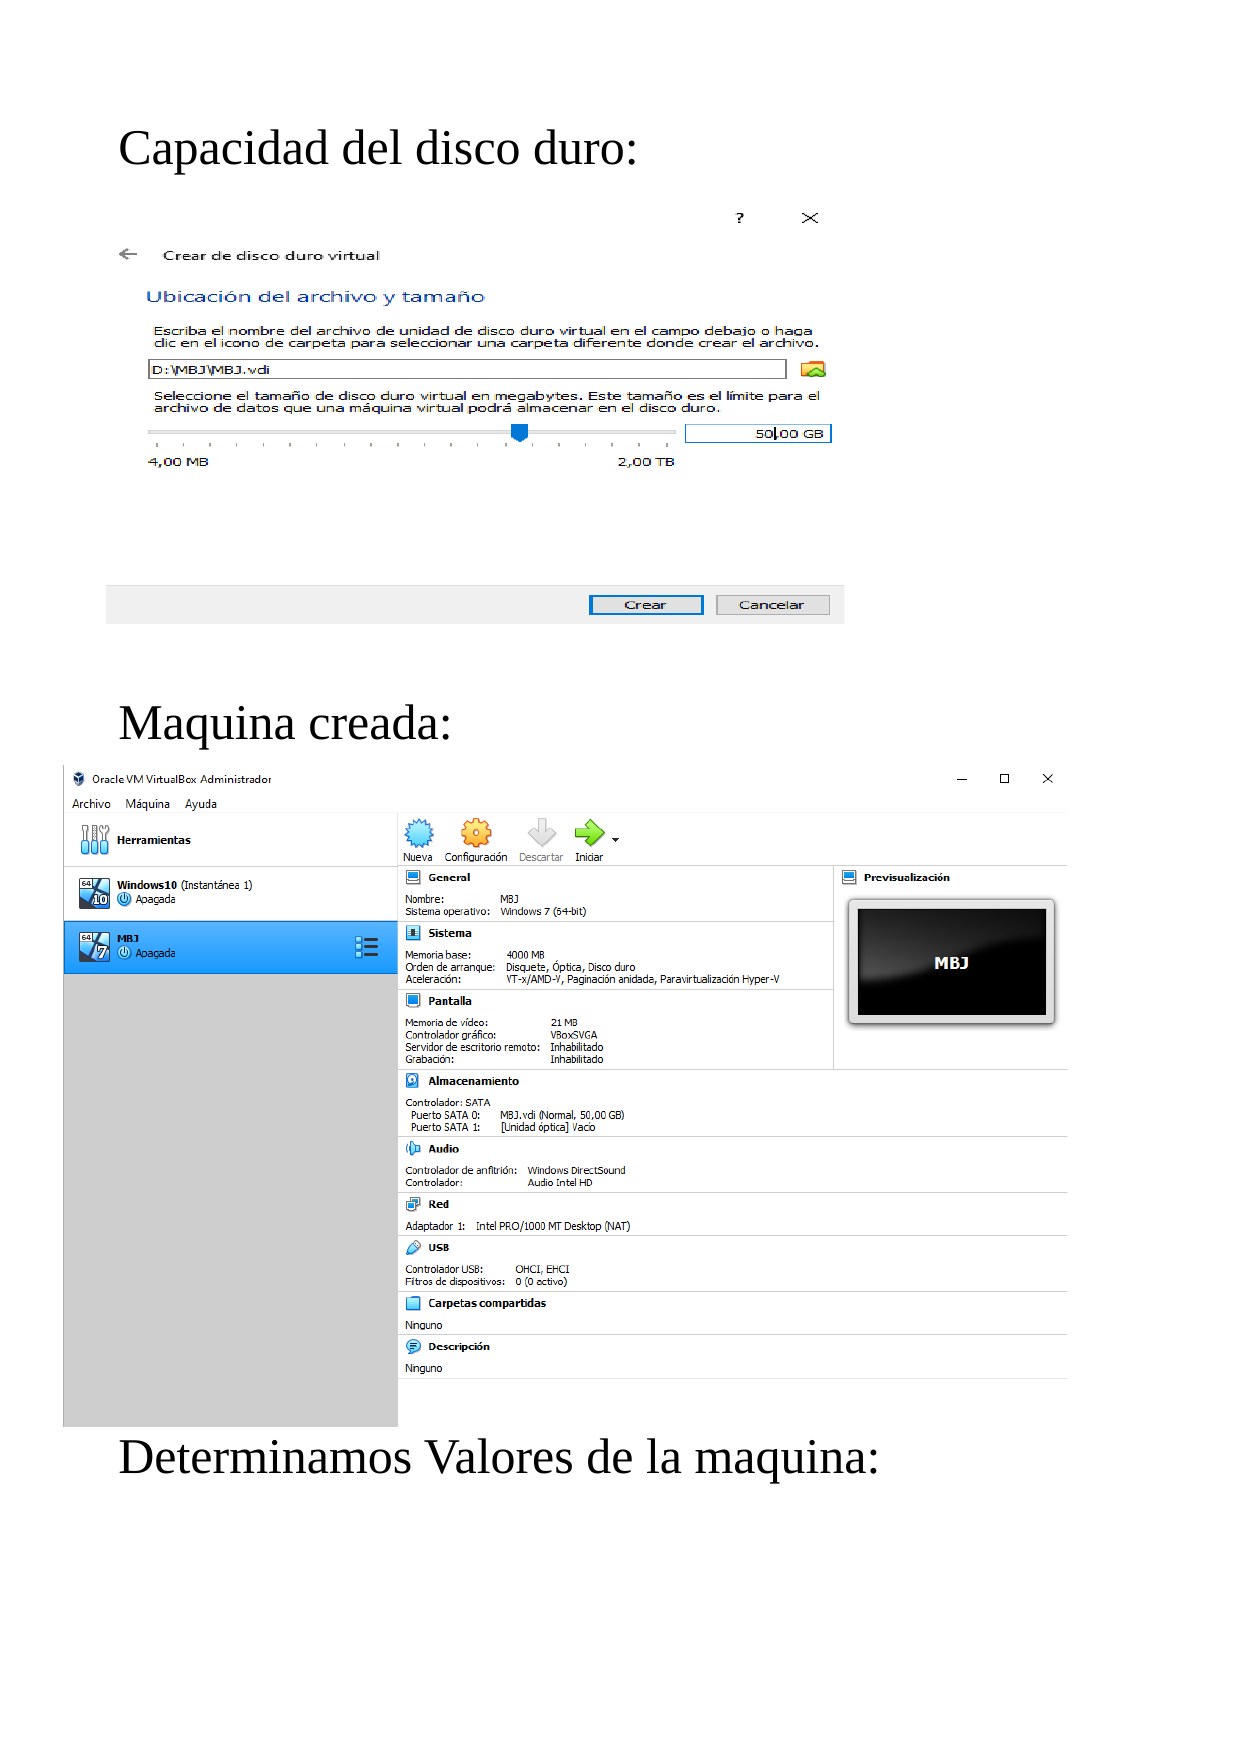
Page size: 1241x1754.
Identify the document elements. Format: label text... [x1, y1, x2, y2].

text Capacidad del disco duro: [118, 118, 1122, 176]
picture [105, 203, 845, 624]
picture [63, 765, 1068, 1427]
text Maquina creada: [118, 693, 1122, 751]
text Determinamos Valores de la maquina: [118, 751, 1122, 1484]
